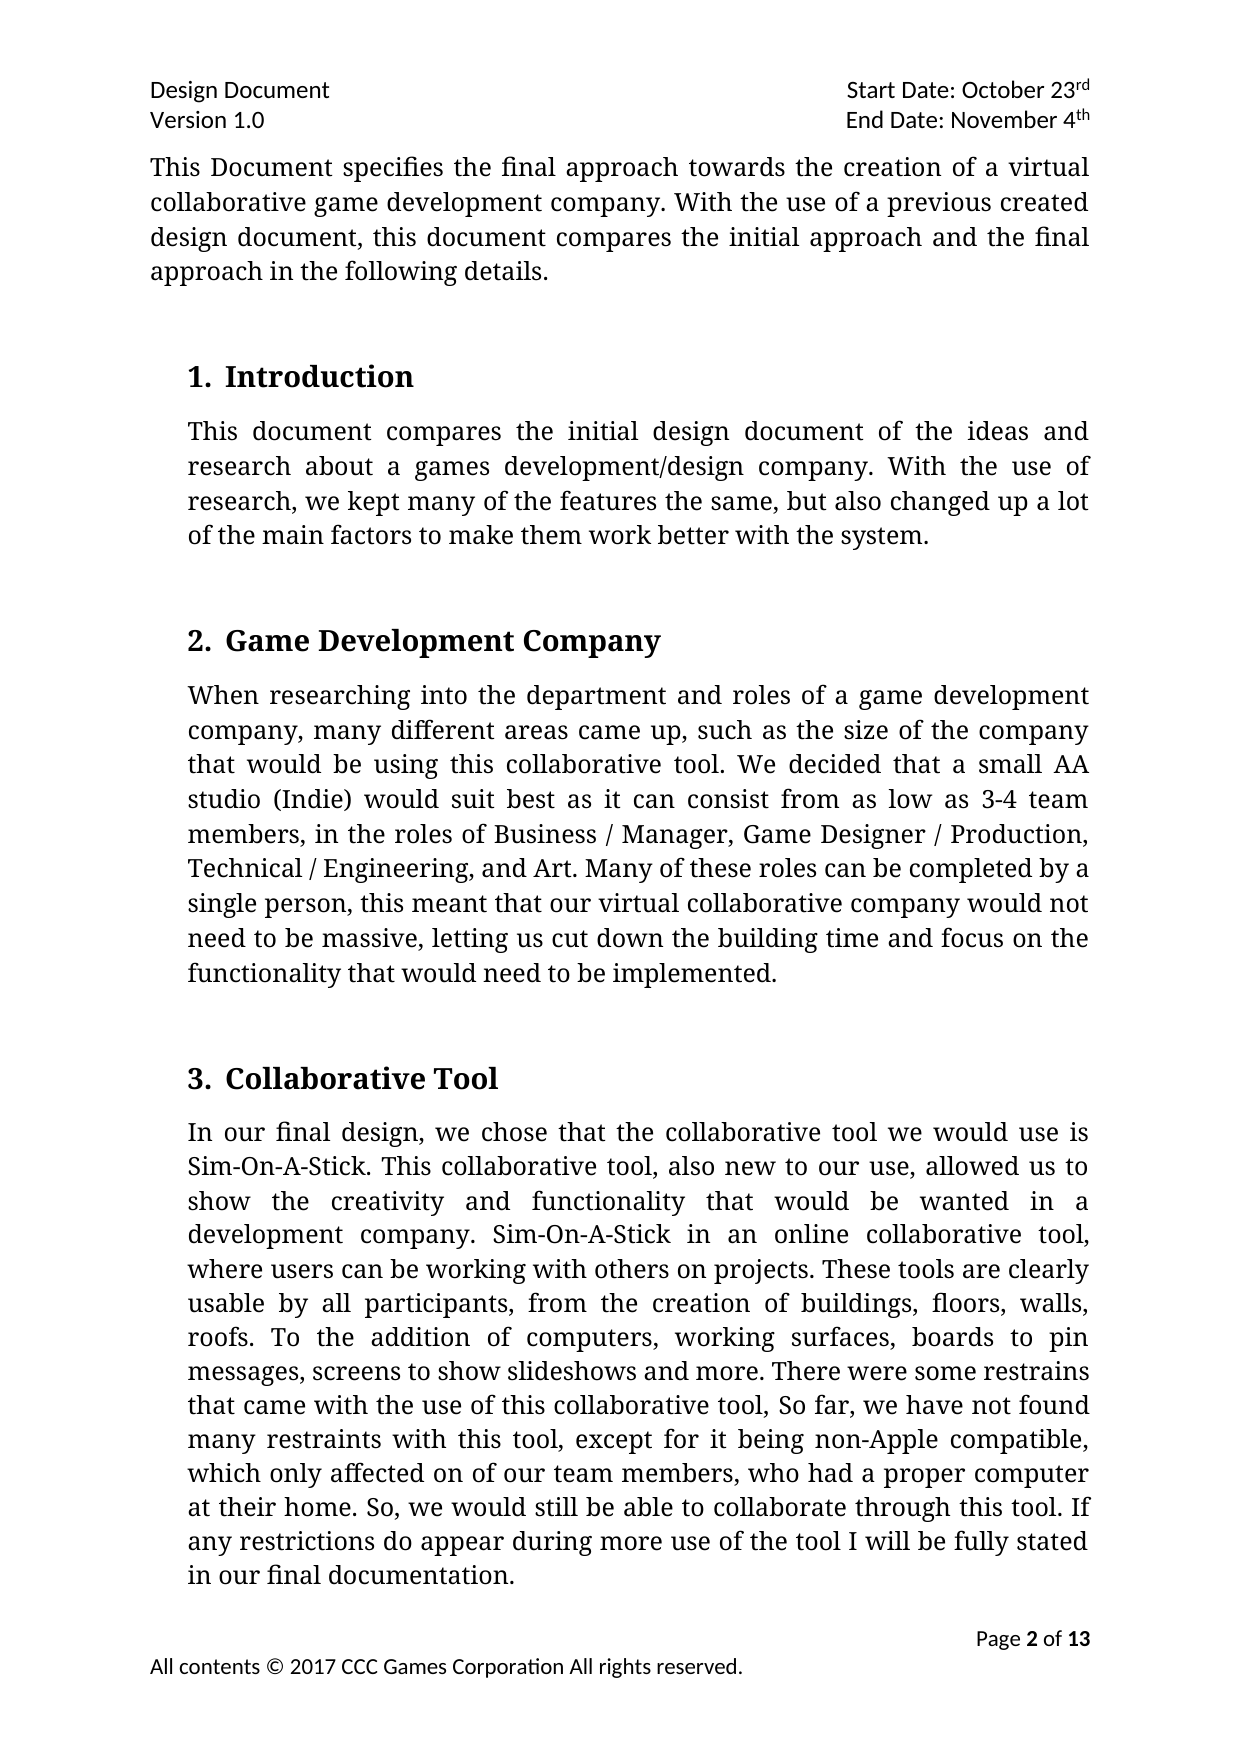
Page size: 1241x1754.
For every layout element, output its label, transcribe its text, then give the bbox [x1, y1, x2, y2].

list Game Development Company [187, 621, 1090, 660]
list Introduction [187, 357, 1090, 396]
text This document compares the initial design document of the ideas and research about a games development/design company. With the use of research, we kept many of the features the same, but also changed up a lot of the main factors to make them work better with the system. [187, 414, 1090, 552]
list Collaborative Tool [187, 1058, 1090, 1098]
text When researching into the department and roles of a game development company, many different areas came up, such as the size of the company that would be using this collaborative tool. We decided that a small AA studio (Indie) would suit best as it can consist from as low as 3-4 team members, in the roles of Business / Manager, Game Designer / Production, Technical / Engineering, and Art. Many of these roles can be completed by a single person, this meant that our virtual collaborative company would not need to be massive, letting us cut down the building time and focus on the functionality that would need to be implemented. [187, 678, 1090, 989]
text This Document specifies the final approach towards the creation of a virtual collaborative game development company. With the use of a previous created design document, this document compares the initial approach and the final approach in the following details. [150, 150, 1090, 288]
text In our final design, we chose that the collaborative tool we would use is Sim-On-A-Stick. This collaborative tool, also new to our use, allowed us to show the creativity and functionality that would be wanted in a development company. Sim-On-A-Stick in an online collaborative tool, where users can be working with others on projects. These tools are clearly usable by all participants, from the creation of buildings, floors, walls, roofs. To the addition of computers, working surfaces, boards to pin messages, screens to show slideshows and more. There were some restrains that came with the use of this collaborative tool, So far, we have not found many restraints with this tool, except for it being non-Apple compatible, which only affected on of our team members, who had a proper computer at their home. So, we would still be able to collaborate through this tool. If any restrictions do appear during more use of the tool I will be fully stated in our final documentation. [187, 1115, 1090, 1592]
